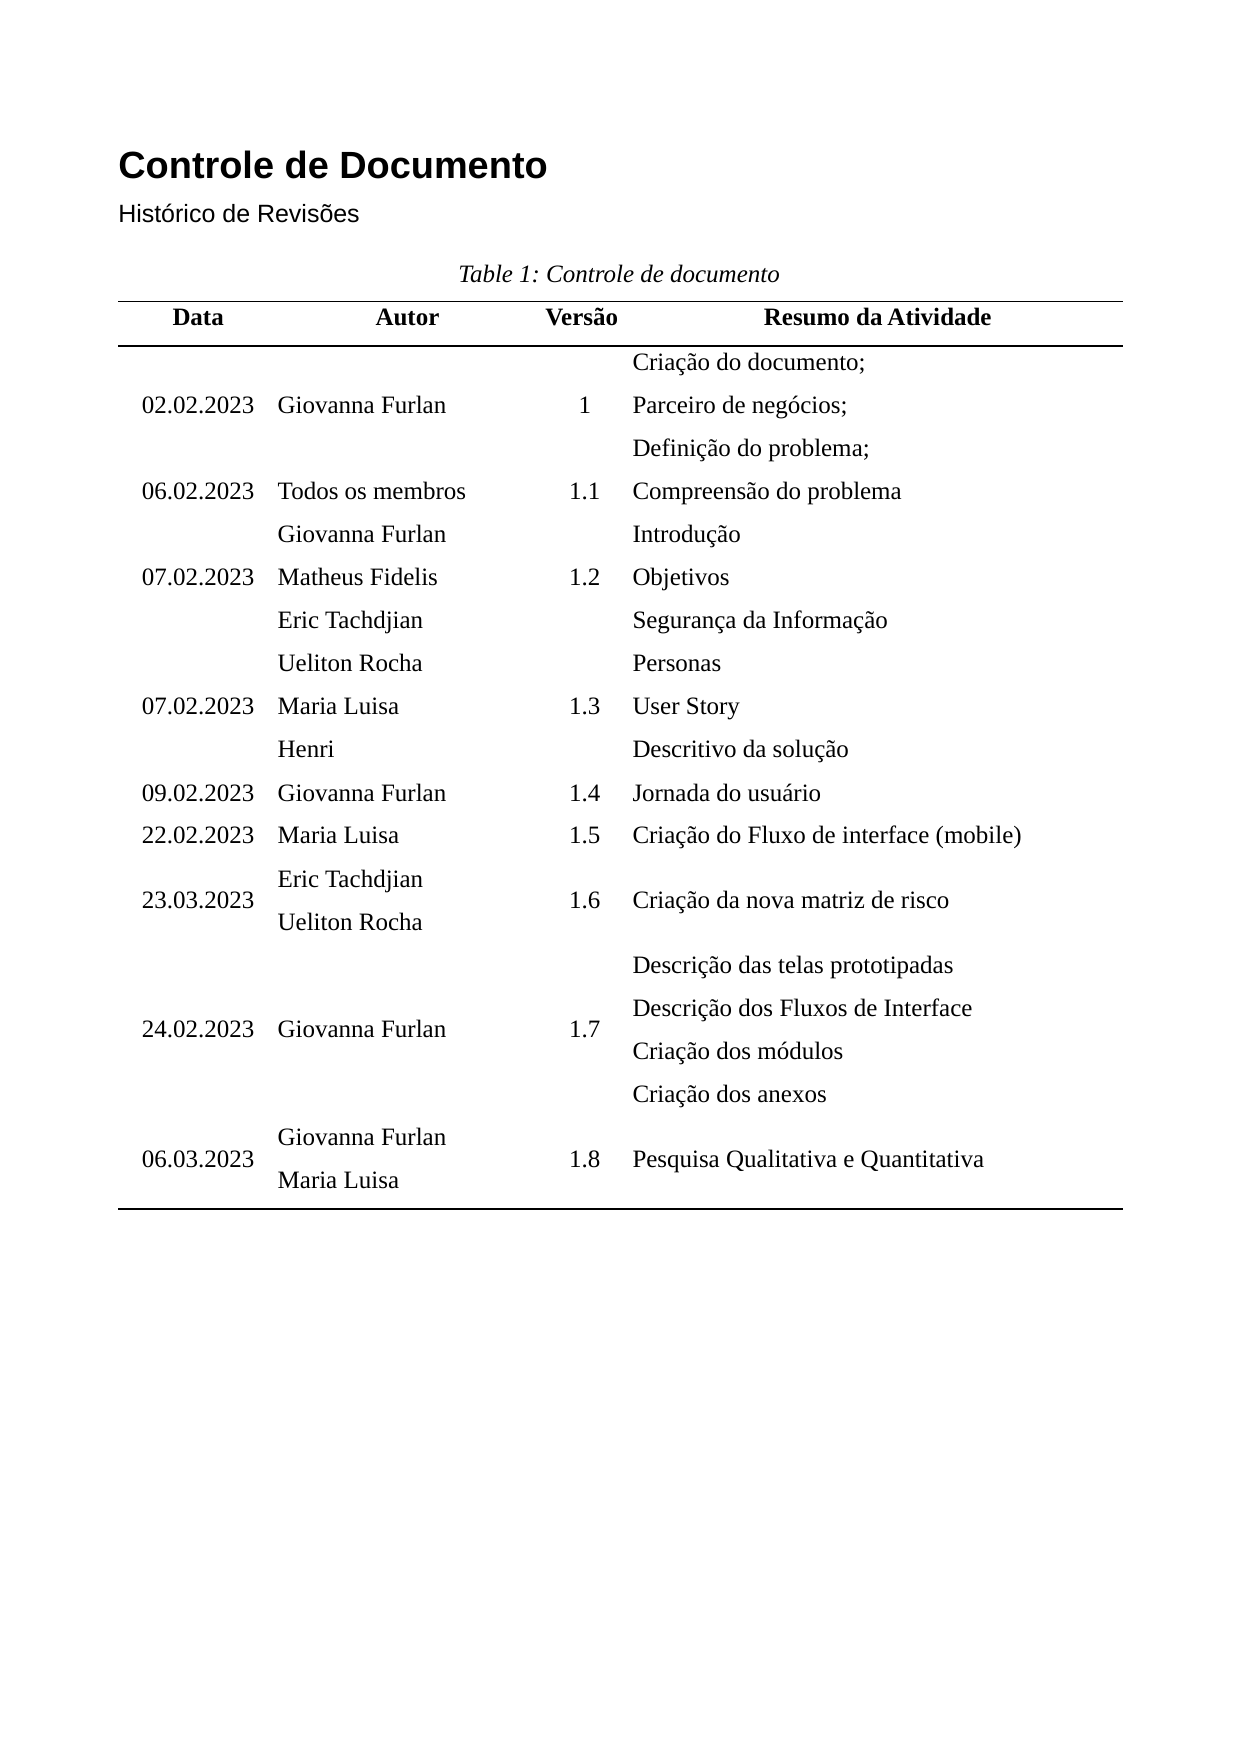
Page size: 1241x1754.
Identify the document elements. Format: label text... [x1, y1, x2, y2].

table_cell 07.02.2023 [118, 648, 277, 778]
table_cell 1.4 [537, 778, 632, 821]
table_cell 1.7 [537, 950, 632, 1122]
table_cell 1.1 [537, 476, 632, 519]
table_cell Giovanna Furlan Matheus Fidelis Eric Tachdjian [278, 519, 537, 648]
subtitle Histórico de Revisões [118, 199, 1122, 228]
table_header Data [118, 302, 277, 345]
table_cell 06.03.2023 [118, 1122, 277, 1208]
table_cell 02.02.2023 [118, 347, 277, 476]
table_cell Giovanna Furlan [278, 950, 537, 1122]
table_header Autor [278, 302, 537, 345]
table_cell 06.02.2023 [118, 476, 277, 519]
table_cell Introdução Objetivos Segurança da Informação [632, 519, 1123, 648]
table_header Resumo da Atividade [632, 302, 1123, 345]
table_cell Maria Luisa [278, 821, 537, 864]
table_cell 1 [537, 347, 632, 476]
table_cell 22.02.2023 [118, 821, 277, 864]
table_cell 07.02.2023 [118, 519, 277, 648]
table_cell Criação do Fluxo de interface (mobile) [632, 821, 1123, 864]
table_cell 23.03.2023 [118, 864, 277, 950]
table_cell 1.8 [537, 1122, 632, 1208]
table_cell Descrição das telas prototipadas Descrição dos Fluxos de Interface Criação dos módulos Criação dos anexos [632, 950, 1123, 1122]
table_cell Giovanna Furlan Maria Luisa [278, 1122, 537, 1208]
table_cell Todos os membros [278, 476, 537, 519]
table_cell Criação da nova matriz de risco [632, 864, 1123, 950]
table_cell Giovanna Furlan [278, 347, 537, 476]
table_cell Eric Tachdjian Ueliton Rocha [278, 864, 537, 950]
table_cell Ueliton Rocha Maria Luisa Henri [278, 648, 537, 778]
text Table 1: Controle de documento [118, 259, 1122, 288]
table_cell 1.3 [537, 648, 632, 778]
table_cell Criação do documento; Parceiro de negócios; Definição do problema; [632, 347, 1123, 476]
table_cell 1.5 [537, 821, 632, 864]
table_cell Personas User Story Descritivo da solução [632, 648, 1123, 778]
table_cell 24.02.2023 [118, 950, 277, 1122]
table_cell 1.2 [537, 519, 632, 648]
table_header Versão [537, 302, 632, 345]
table_cell Pesquisa Qualitativa e Quantitativa [632, 1122, 1123, 1208]
table_cell 1.6 [537, 864, 632, 950]
table_cell 09.02.2023 [118, 778, 277, 821]
table_cell Jornada do usuário [632, 778, 1123, 821]
table_cell Giovanna Furlan [278, 778, 537, 821]
table_cell Compreensão do problema [632, 476, 1123, 519]
subtitle Controle de Documento [118, 143, 1122, 187]
